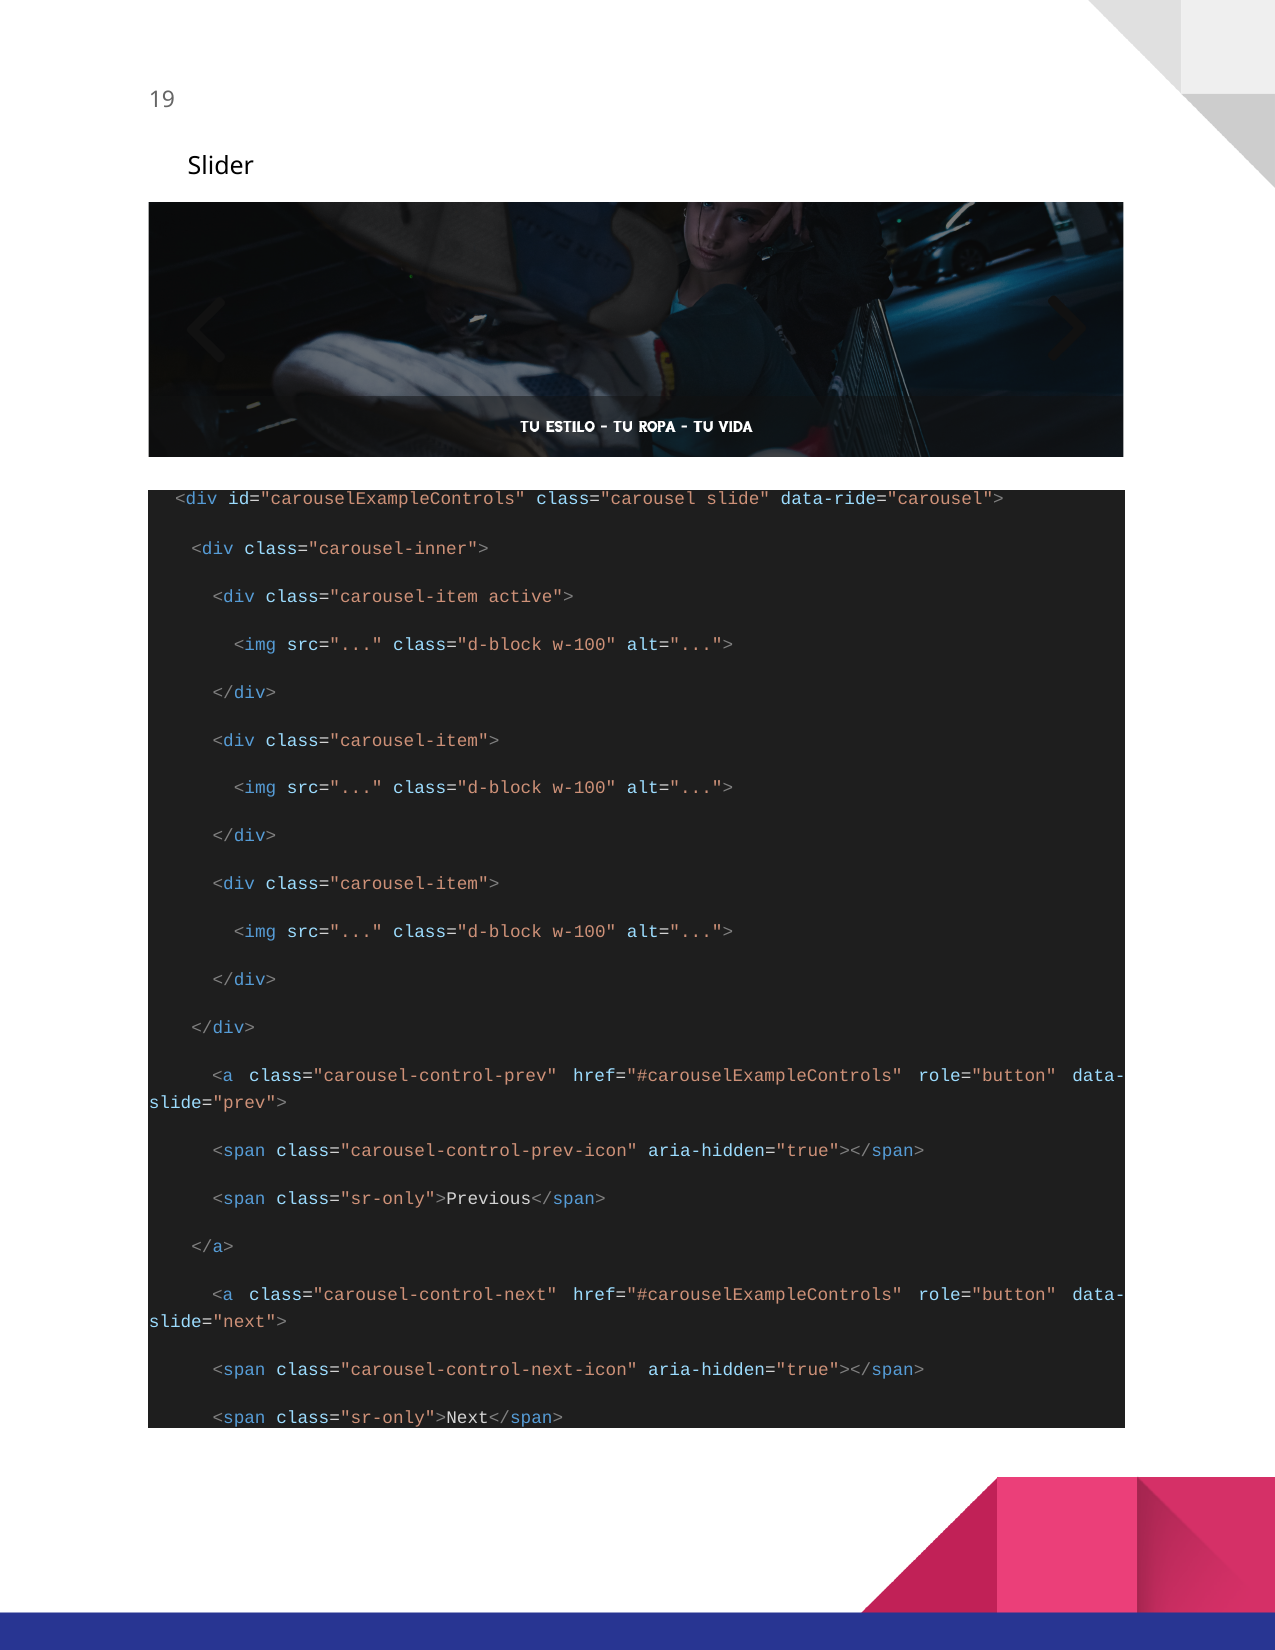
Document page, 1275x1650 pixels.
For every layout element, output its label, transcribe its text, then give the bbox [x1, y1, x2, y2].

text </a> [148, 1237, 1125, 1258]
text </div> [148, 827, 1125, 847]
text <div class="carousel-item"> [148, 875, 1125, 895]
picture [0, 1475, 1275, 1650]
text </div> [148, 1019, 1125, 1039]
text <img src="..." class="d-block w-100" alt="..."> [148, 779, 1125, 799]
text <span class="carousel-control-next-icon" aria-hidden="true"></span> [148, 1360, 1125, 1381]
text </div> [148, 971, 1125, 991]
text <div class="carousel-item"> [148, 731, 1125, 751]
text <span class="sr-only">Next</span> [148, 1408, 1125, 1428]
picture [148, 202, 1124, 457]
text <div class="carousel-inner"> [148, 539, 1125, 560]
text </div> [148, 683, 1125, 703]
text <div id="carouselExampleControls" class="carousel slide" data-ride="carousel"> [148, 490, 1125, 510]
text <img src="..." class="d-block w-100" alt="..."> [148, 923, 1125, 943]
picture [1087, 0, 1275, 188]
subtitle Slider [187, 148, 1125, 182]
text <span class="sr-only">Previous</span> [148, 1189, 1125, 1210]
text <span class="carousel-control-prev-icon" aria-hidden="true"></span> [148, 1142, 1125, 1162]
text <a class="carousel-control-next" href="#carouselExampleControls" role="button" data-slide="next"> [148, 1285, 1125, 1333]
text <img src="..." class="d-block w-100" alt="..."> [148, 635, 1125, 656]
text <div class="carousel-item active"> [148, 587, 1125, 608]
text <a class="carousel-control-prev" href="#carouselExampleControls" role="button" data-slide="prev"> [148, 1067, 1125, 1114]
